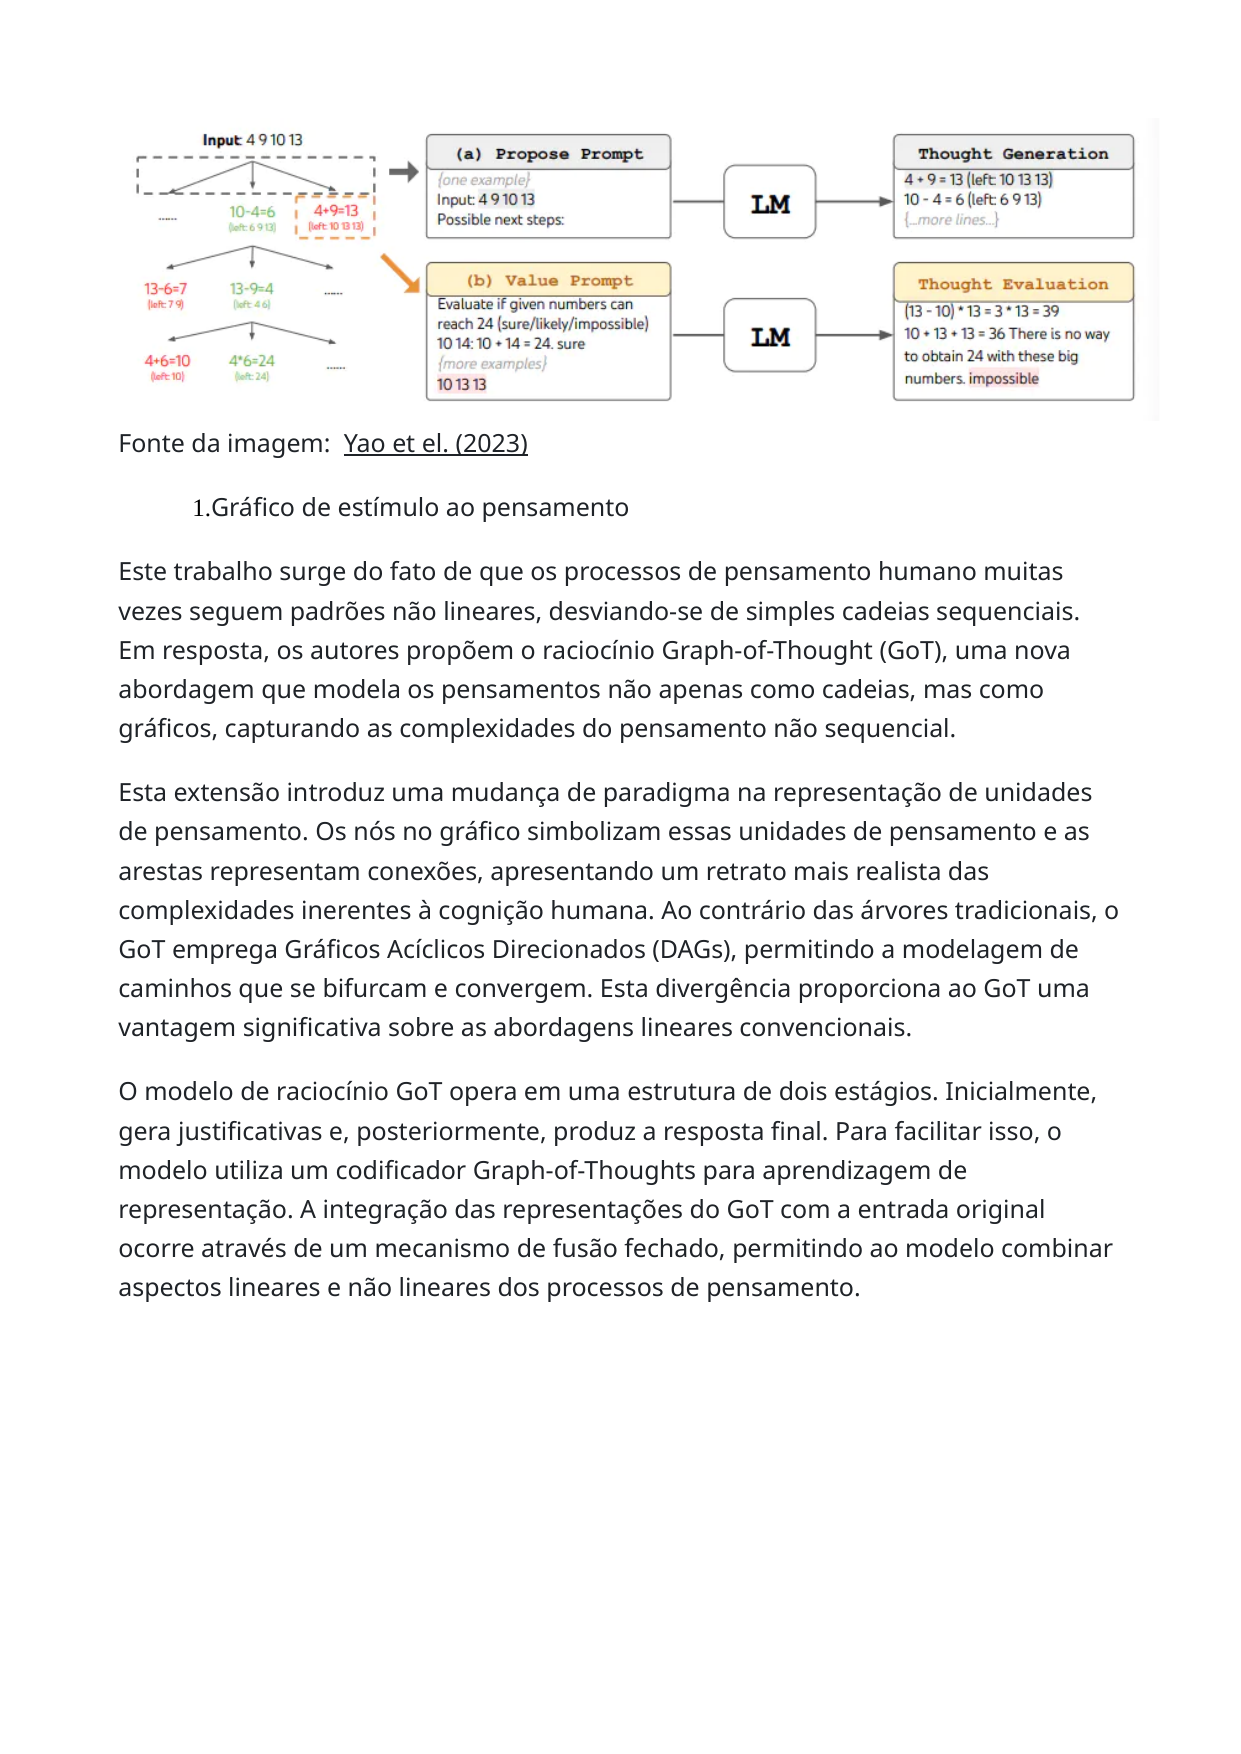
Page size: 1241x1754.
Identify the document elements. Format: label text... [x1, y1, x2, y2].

text Esta extensão introduz uma mudança de paradigma na representação de unidades de pensamento. Os nós no gráfico simbolizam essas unidades de pensamento e as arestas representam conexões, apresentando um retrato mais realista das complexidades inerentes à cognição humana. Ao contrário das árvores tradicionais, o GoT emprega Gráficos Acíclicos Direcionados (DAGs), permitindo a modelagem de caminhos que se bifurcam e convergem. Esta divergência proporciona ao GoT uma vantagem significativa sobre as abordagens lineares convencionais. [118, 775, 1122, 1044]
picture [118, 118, 1160, 421]
text O modelo de raciocínio GoT opera em uma estrutura de dois estágios. Inicialmente, gera justificativas e, posteriormente, produz a resposta final. Para facilitar isso, o modelo utiliza um codificador Graph-of-Thoughts para aprendizagem de representação. A integração das representações do GoT com a entrada original ocorre através de um mecanismo de fusão fechado, permitindo ao modelo combinar aspectos lineares e não lineares dos processos de pensamento. [118, 1074, 1122, 1304]
text Fonte da imagem: Yao et el. (2023) [118, 421, 1122, 460]
text Este trabalho surge do fato de que os processos de pensamento humano muitas vezes seguem padrões não lineares, desviando-se de simples cadeias sequenciais. Em resposta, os autores propõem o raciocínio Graph-of-Thought (GoT), uma nova abordagem que modela os pensamentos não apenas como cadeias, mas como gráficos, capturando as complexidades do pensamento não sequencial. [118, 554, 1122, 745]
list Gráfico de estímulo ao pensamento [118, 490, 1122, 524]
